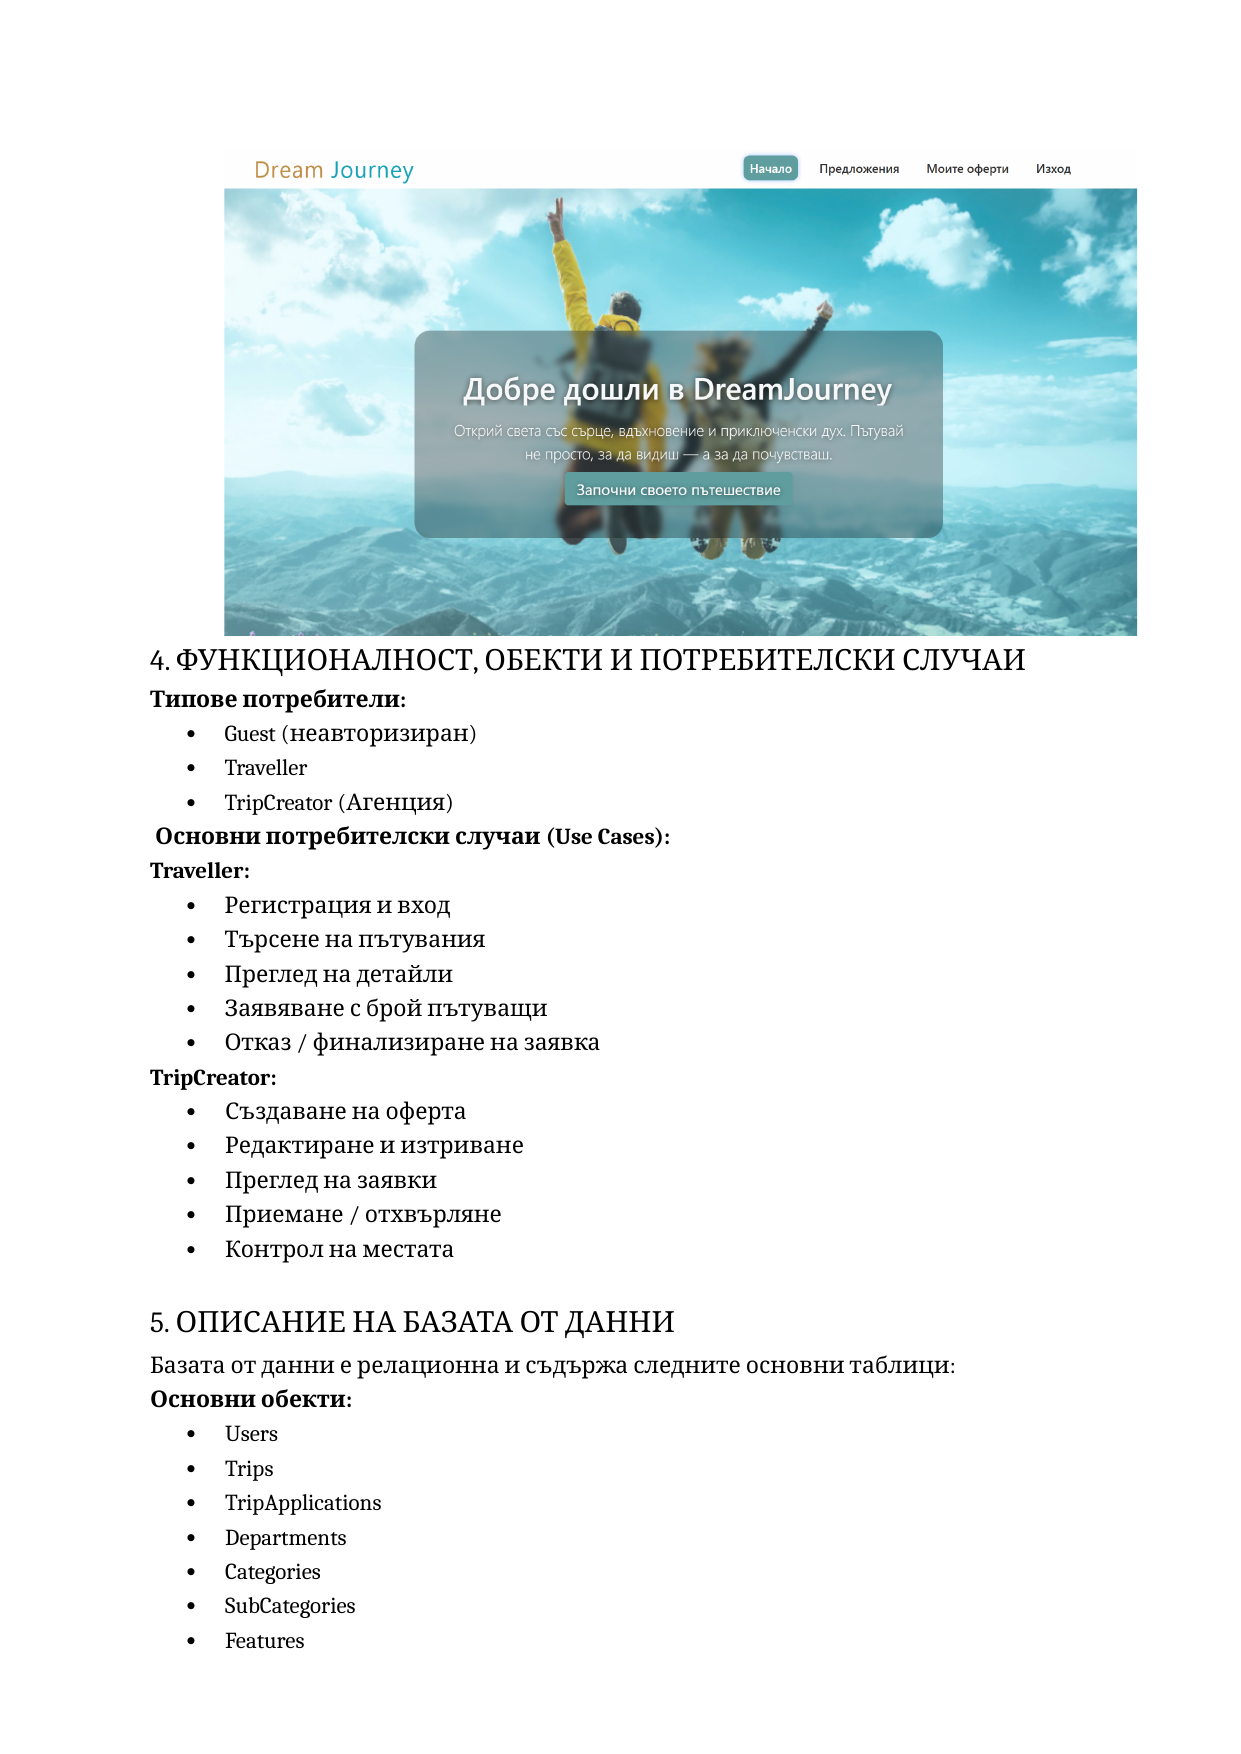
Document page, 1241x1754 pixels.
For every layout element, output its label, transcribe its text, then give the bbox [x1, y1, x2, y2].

list Заявяване с брой пътуващи [187, 996, 1090, 1022]
text Базата от данни е релационна и съдържа следните основни таблици: [150, 1352, 1090, 1379]
text Типове потребители: [150, 686, 1090, 713]
list Categories [187, 1559, 1090, 1585]
list Users [187, 1421, 1090, 1447]
list Преглед на заявки [187, 1168, 1090, 1194]
list Редактиране и изтриване [187, 1133, 1090, 1159]
list Преглед на детайли [187, 961, 1090, 988]
list TripApplications [187, 1490, 1090, 1516]
subtitle 4. ФУНКЦИОНАЛНОСТ, ОБЕКТИ И ПОТРЕБИТЕЛСКИ СЛУЧАИ [150, 644, 1090, 678]
list TripCreator (Агенция) [187, 789, 1090, 816]
subtitle 5. ОПИСАНИЕ НА БАЗАТА ОТ ДАННИ [150, 1306, 1090, 1340]
text Основни потребителски случаи (Use Cases): [150, 824, 1090, 850]
list Търсене на пътувания [187, 927, 1090, 953]
list Отказ / финализиране на заявка [187, 1030, 1090, 1056]
list SubCategories [187, 1593, 1090, 1619]
text Основни обекти: [150, 1387, 1090, 1413]
list Features [187, 1627, 1090, 1654]
text Traveller: [150, 858, 1090, 884]
list Контрол на местата [187, 1236, 1090, 1263]
list Създаване на оферта [187, 1099, 1090, 1125]
list Trips [187, 1456, 1090, 1482]
list Регистрация и вход [187, 893, 1090, 919]
list Guest (неавторизиран) [187, 721, 1090, 747]
list Departments [187, 1524, 1090, 1551]
list Приемане / отхвърляне [187, 1202, 1090, 1228]
text TripCreator: [150, 1064, 1090, 1091]
list Traveller [187, 755, 1090, 781]
